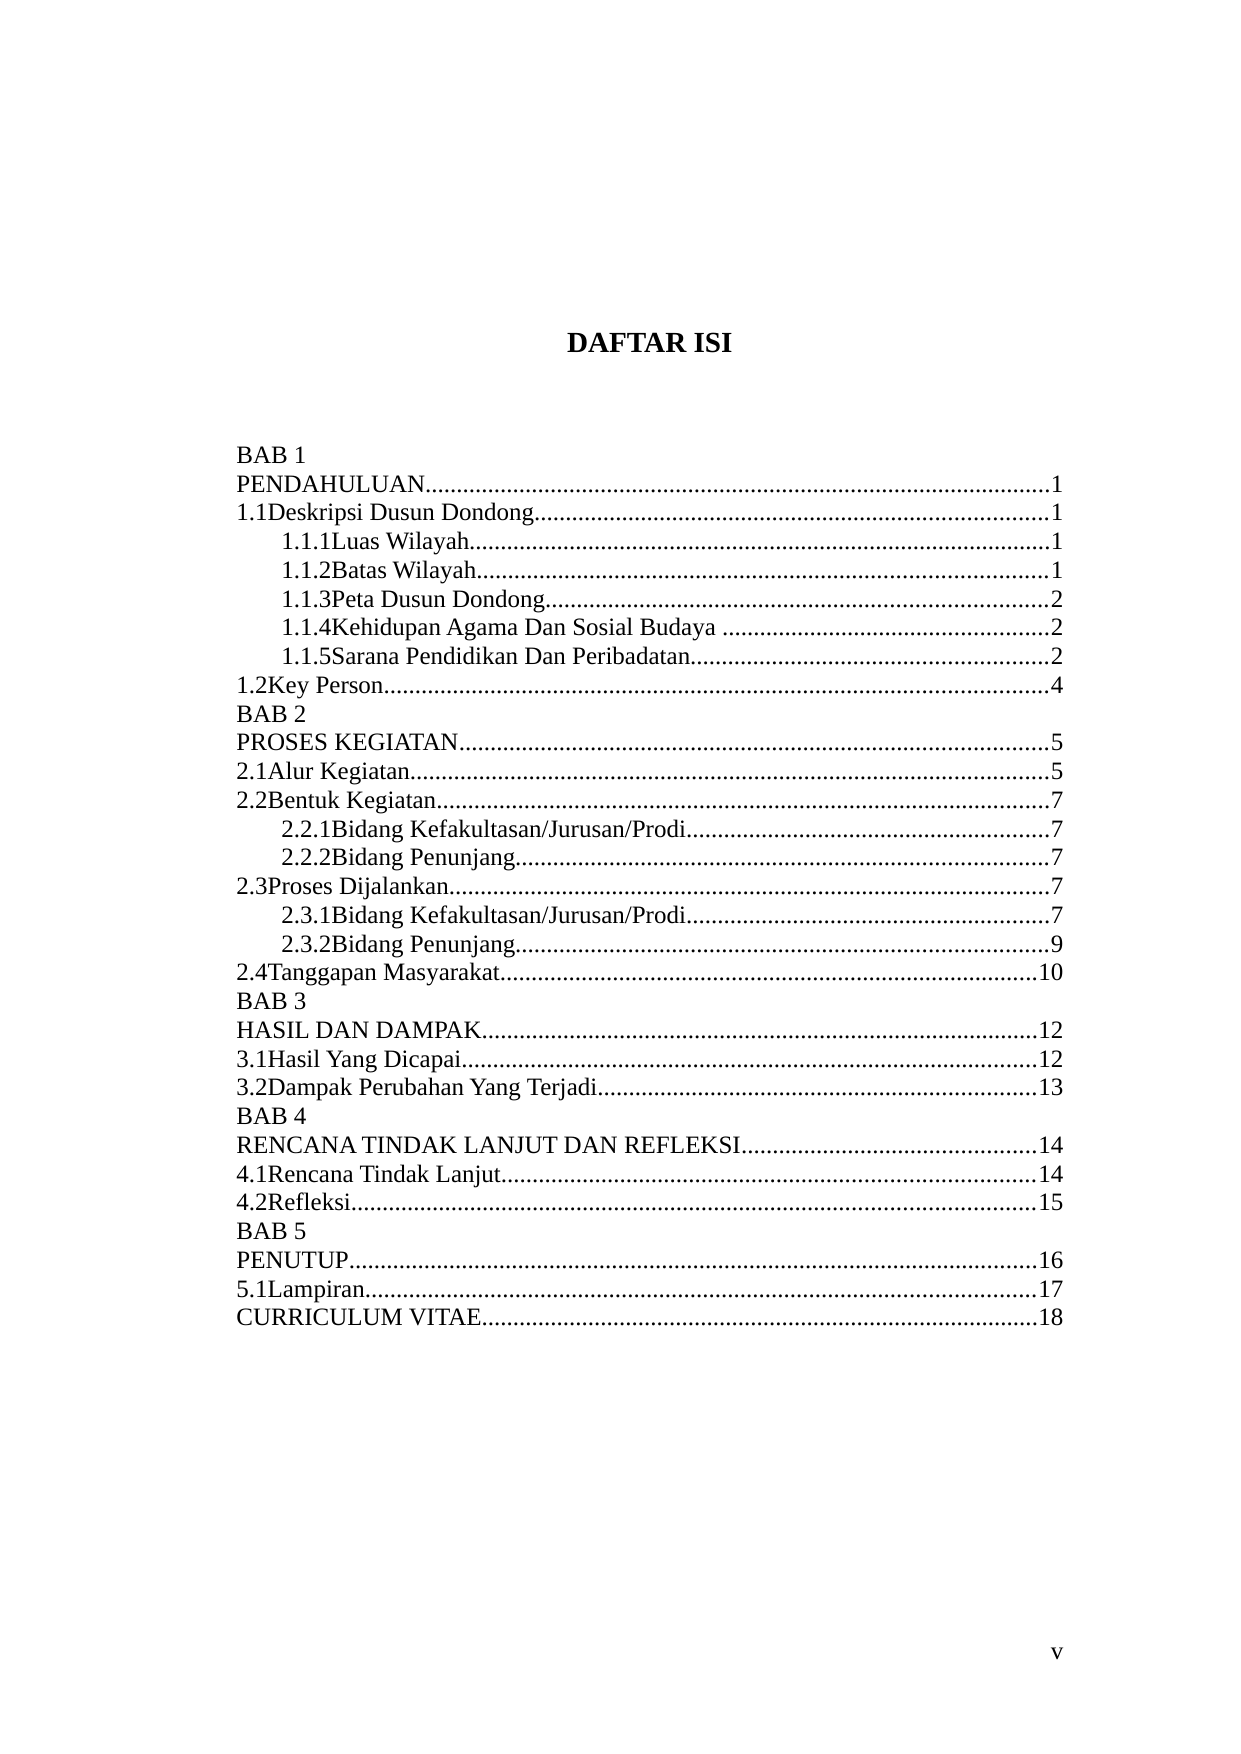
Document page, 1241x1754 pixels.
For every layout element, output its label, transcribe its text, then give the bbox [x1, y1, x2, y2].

text 2.3.2Bidang Penunjang 9 [281, 929, 1063, 957]
text 1.1.4Kehidupan Agama Dan Sosial Budaya 2 [281, 612, 1063, 641]
text 4.2Refleksi 15 [236, 1187, 1063, 1216]
text 1.1.5Sarana Pendidikan Dan Peribadatan 2 [281, 641, 1063, 670]
subtitle DAFTAR ISI [236, 325, 1063, 358]
text 2.4Tanggapan Masyarakat 10 [236, 957, 1063, 986]
text BAB 3 Hasil dan dampak 12 [236, 986, 1063, 1044]
text 4.1Rencana Tindak Lanjut 14 [236, 1159, 1063, 1187]
text 1.1Deskripsi Dusun Dondong 1 [236, 497, 1063, 526]
text 1.1.2Batas Wilayah 1 [281, 555, 1063, 584]
text 2.3Proses Dijalankan 7 [236, 871, 1063, 900]
text 5.1Lampiran 17 [236, 1274, 1063, 1302]
text BAB 2 PROses kegiatan 5 [236, 699, 1063, 756]
text BAB 4 Rencana tindak lanjut dan refleksi 14 [236, 1101, 1063, 1159]
text 3.2Dampak Perubahan Yang Terjadi 13 [236, 1072, 1063, 1101]
text 3.1Hasil Yang Dicapai 12 [236, 1044, 1063, 1072]
text BAB 5 Penutup 16 [236, 1216, 1063, 1274]
text 2.2.2Bidang Penunjang 7 [281, 842, 1063, 871]
text 1.1.3Peta Dusun Dondong 2 [281, 584, 1063, 612]
text 2.2Bentuk Kegiatan 7 [236, 785, 1063, 814]
text 2.3.1Bidang Kefakultasan/Jurusan/Prodi 7 [281, 900, 1063, 929]
text 2.1Alur Kegiatan 5 [236, 756, 1063, 785]
text 1.2Key Person 4 [236, 670, 1063, 699]
text Curriculum Vitae 18 [236, 1302, 1063, 1331]
text 2.2.1Bidang Kefakultasan/Jurusan/Prodi 7 [281, 814, 1063, 842]
text 1.1.1Luas Wilayah 1 [281, 526, 1063, 555]
text BAB 1 PENDAHULUAN 1 [236, 440, 1063, 497]
